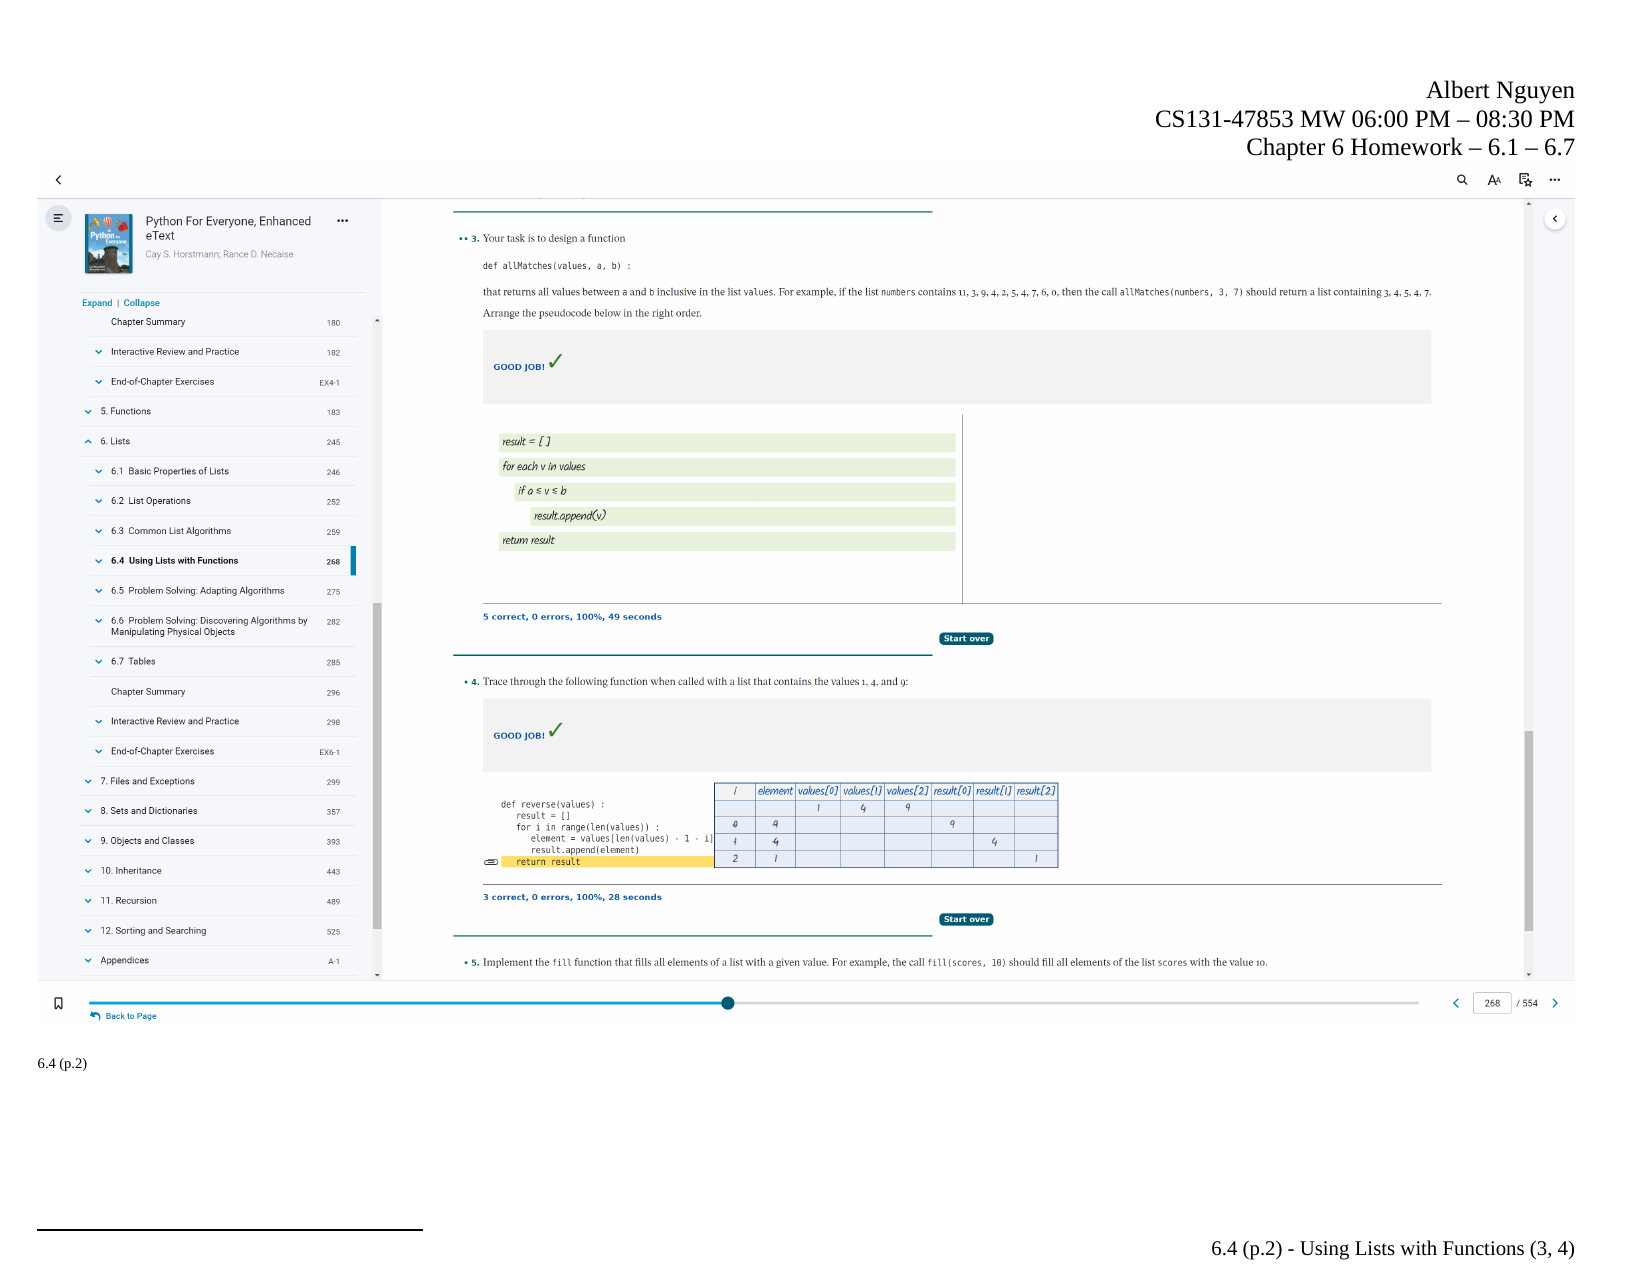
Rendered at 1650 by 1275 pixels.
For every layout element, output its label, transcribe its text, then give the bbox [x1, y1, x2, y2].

text - Using Lists with Functions (3, 4) [37, 1236, 1575, 1260]
picture [37, 161, 1575, 1026]
